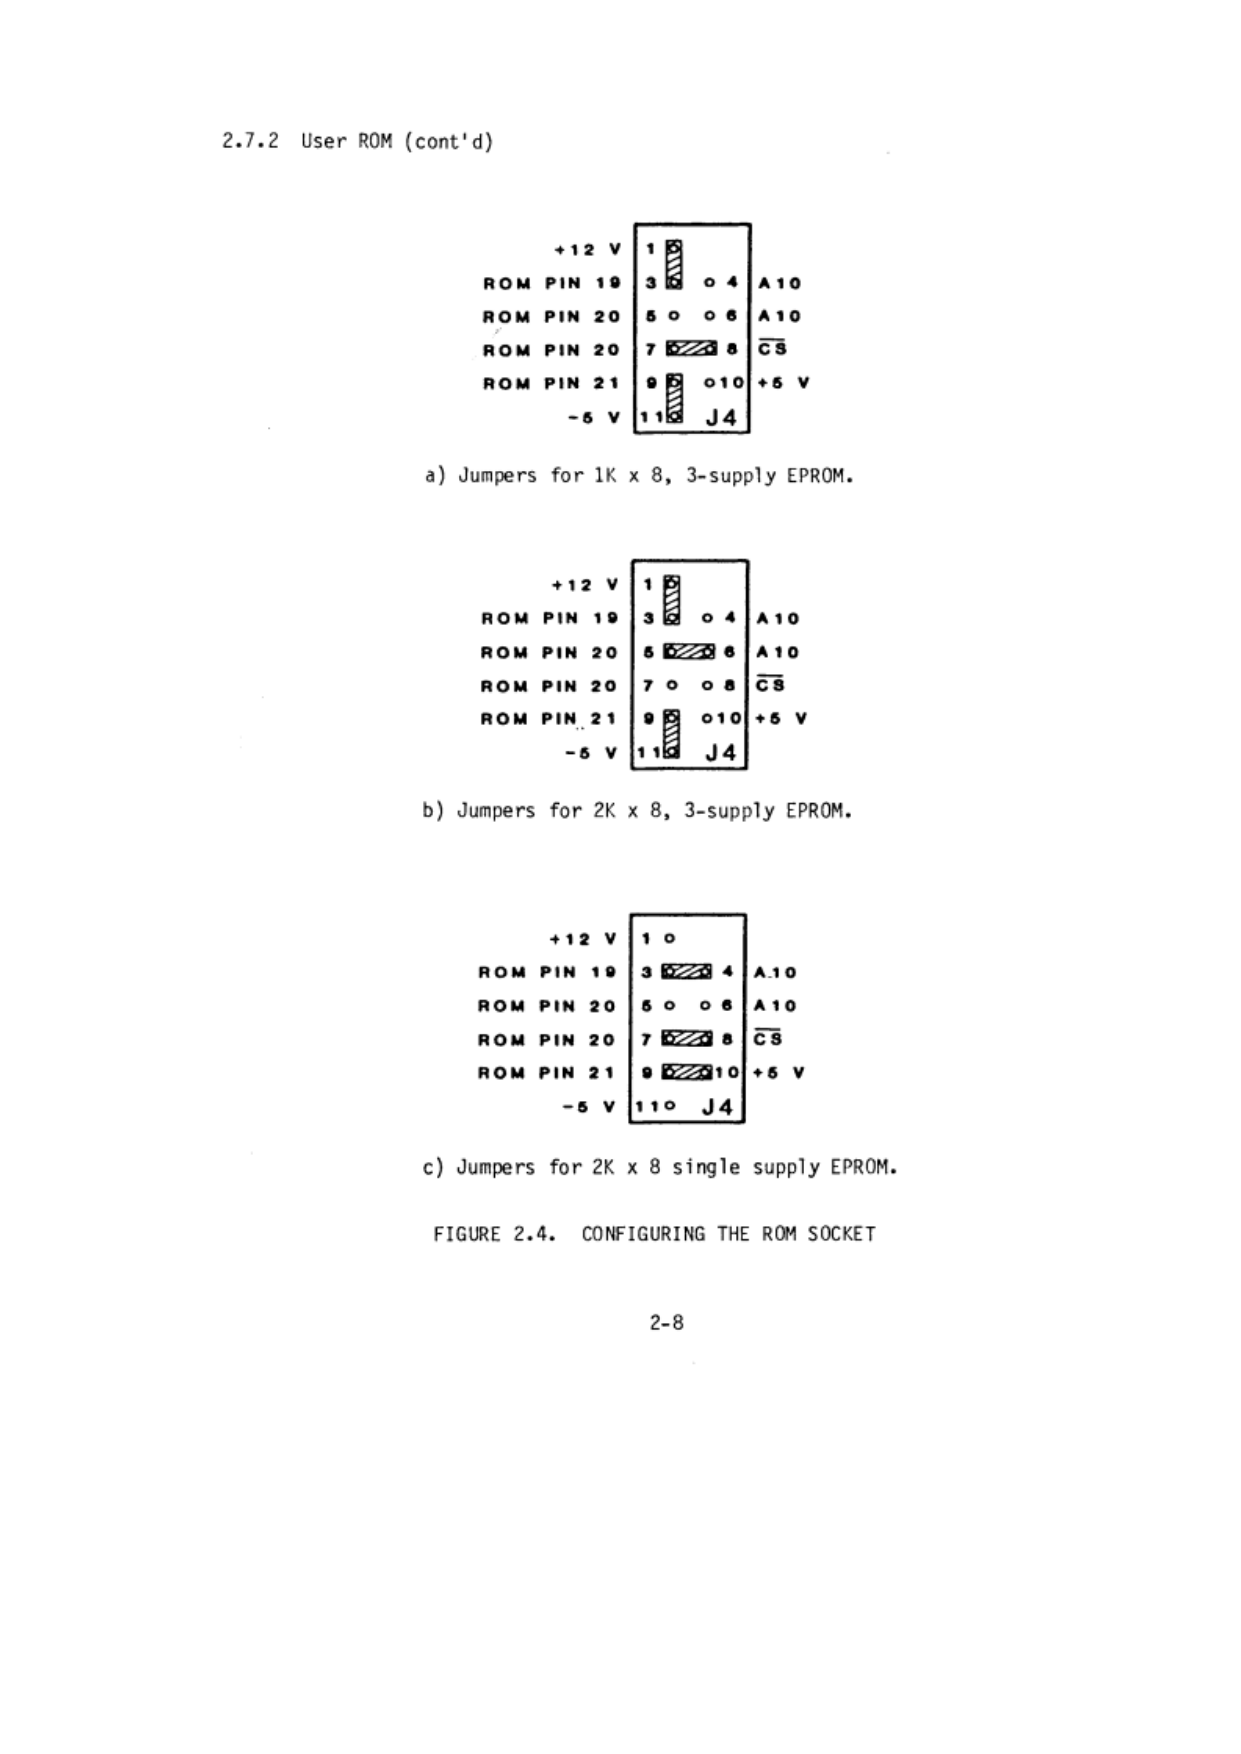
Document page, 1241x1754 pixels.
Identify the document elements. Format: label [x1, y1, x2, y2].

picture [195, 101, 959, 1380]
